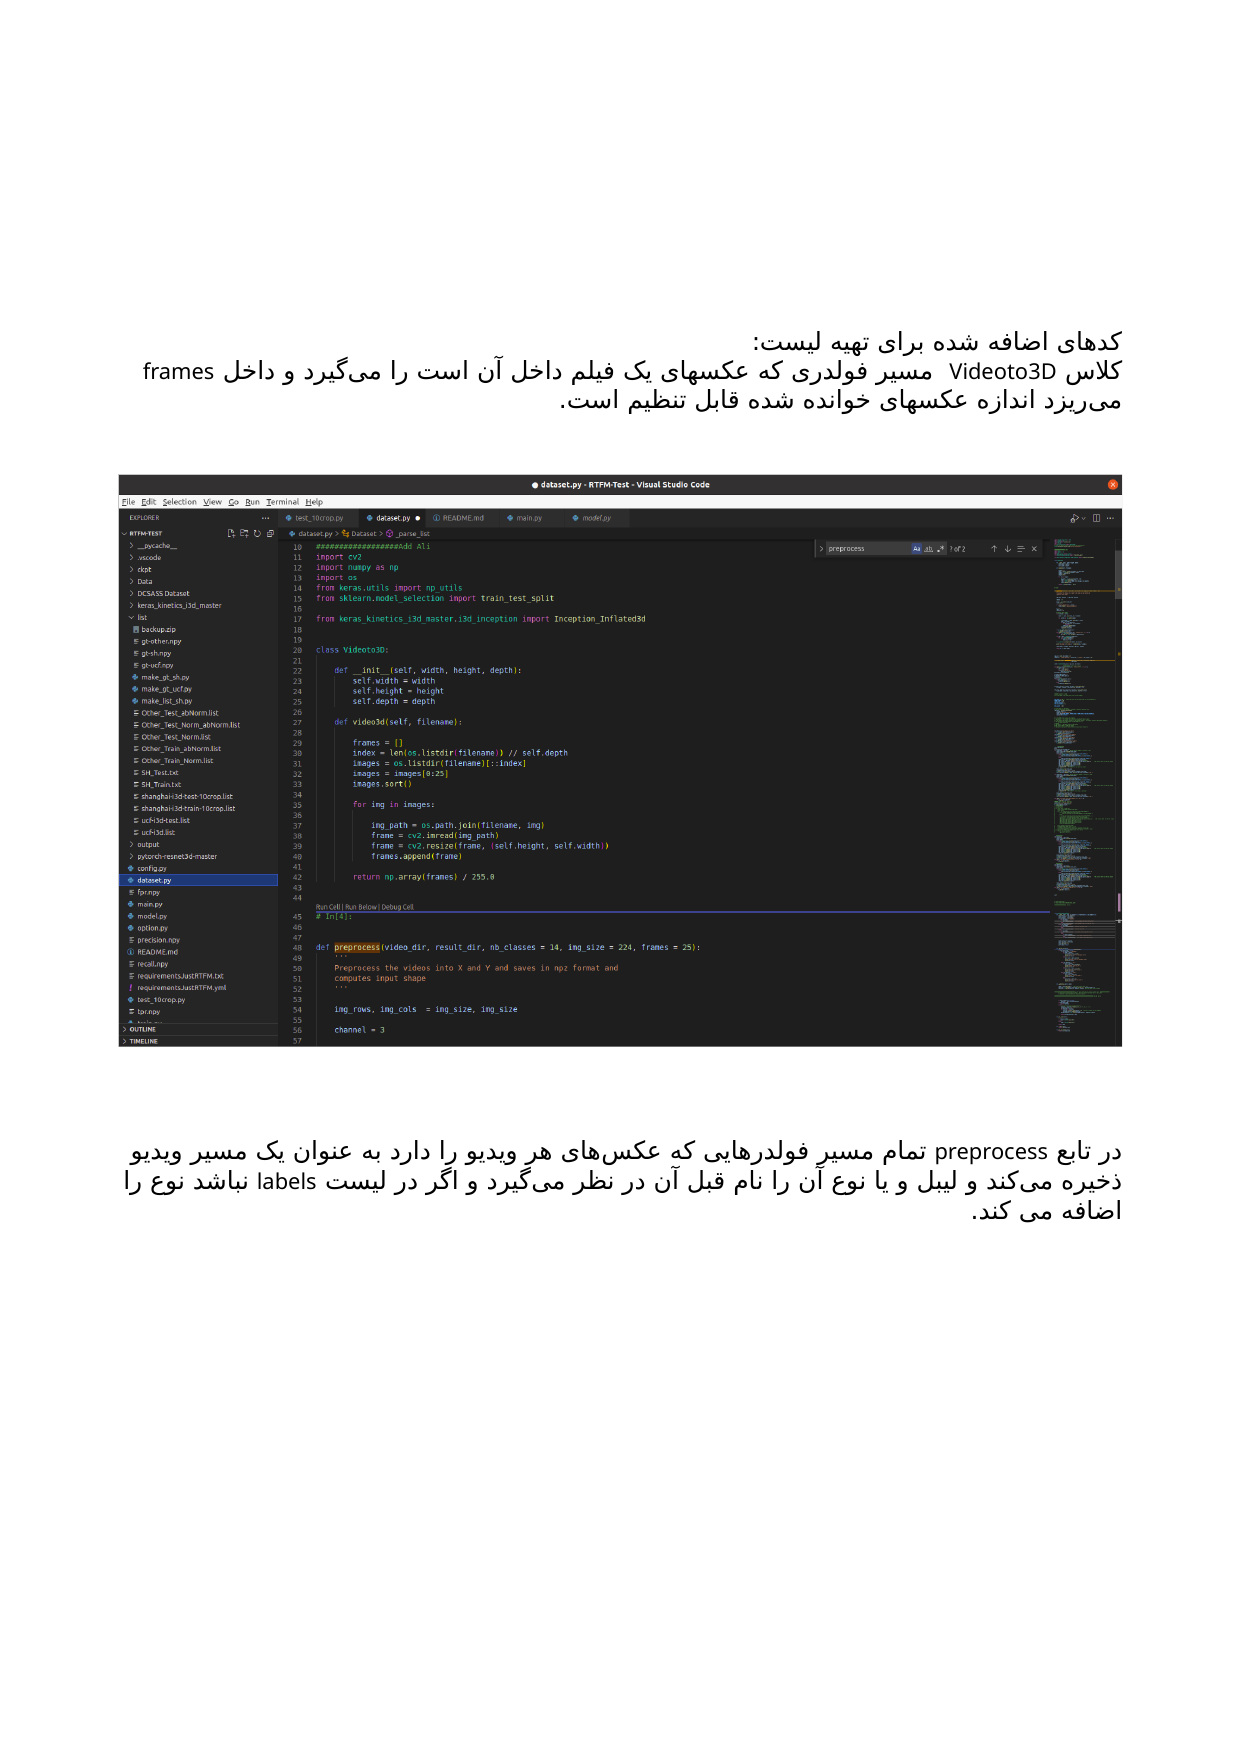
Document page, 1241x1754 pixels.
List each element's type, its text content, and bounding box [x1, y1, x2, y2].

picture [118, 474, 1123, 1047]
text کدهای اضافه شده برای تهیه لیست: [118, 327, 1122, 356]
text در تابع preprocess تمام مسیر فولدرهایی که عکس‌های هر ویدیو را دارد به عنوان یک مسیر ویدیو ذخیره می‌کند و لیبل و یا نوع آن را نام قبل آن در نظر می‌گیرد و اگر در لیست labels نباشد نوع را اضافه می کند. [118, 1136, 1122, 1225]
text کلاس Videoto3D مسیر فولدری که عکسهای یک فیلم داخل آن است را می‌گیرد و داخل frames می‌ریزد اندازه عکسهای خوانده شده قابل تنظیم است. [118, 356, 1122, 415]
